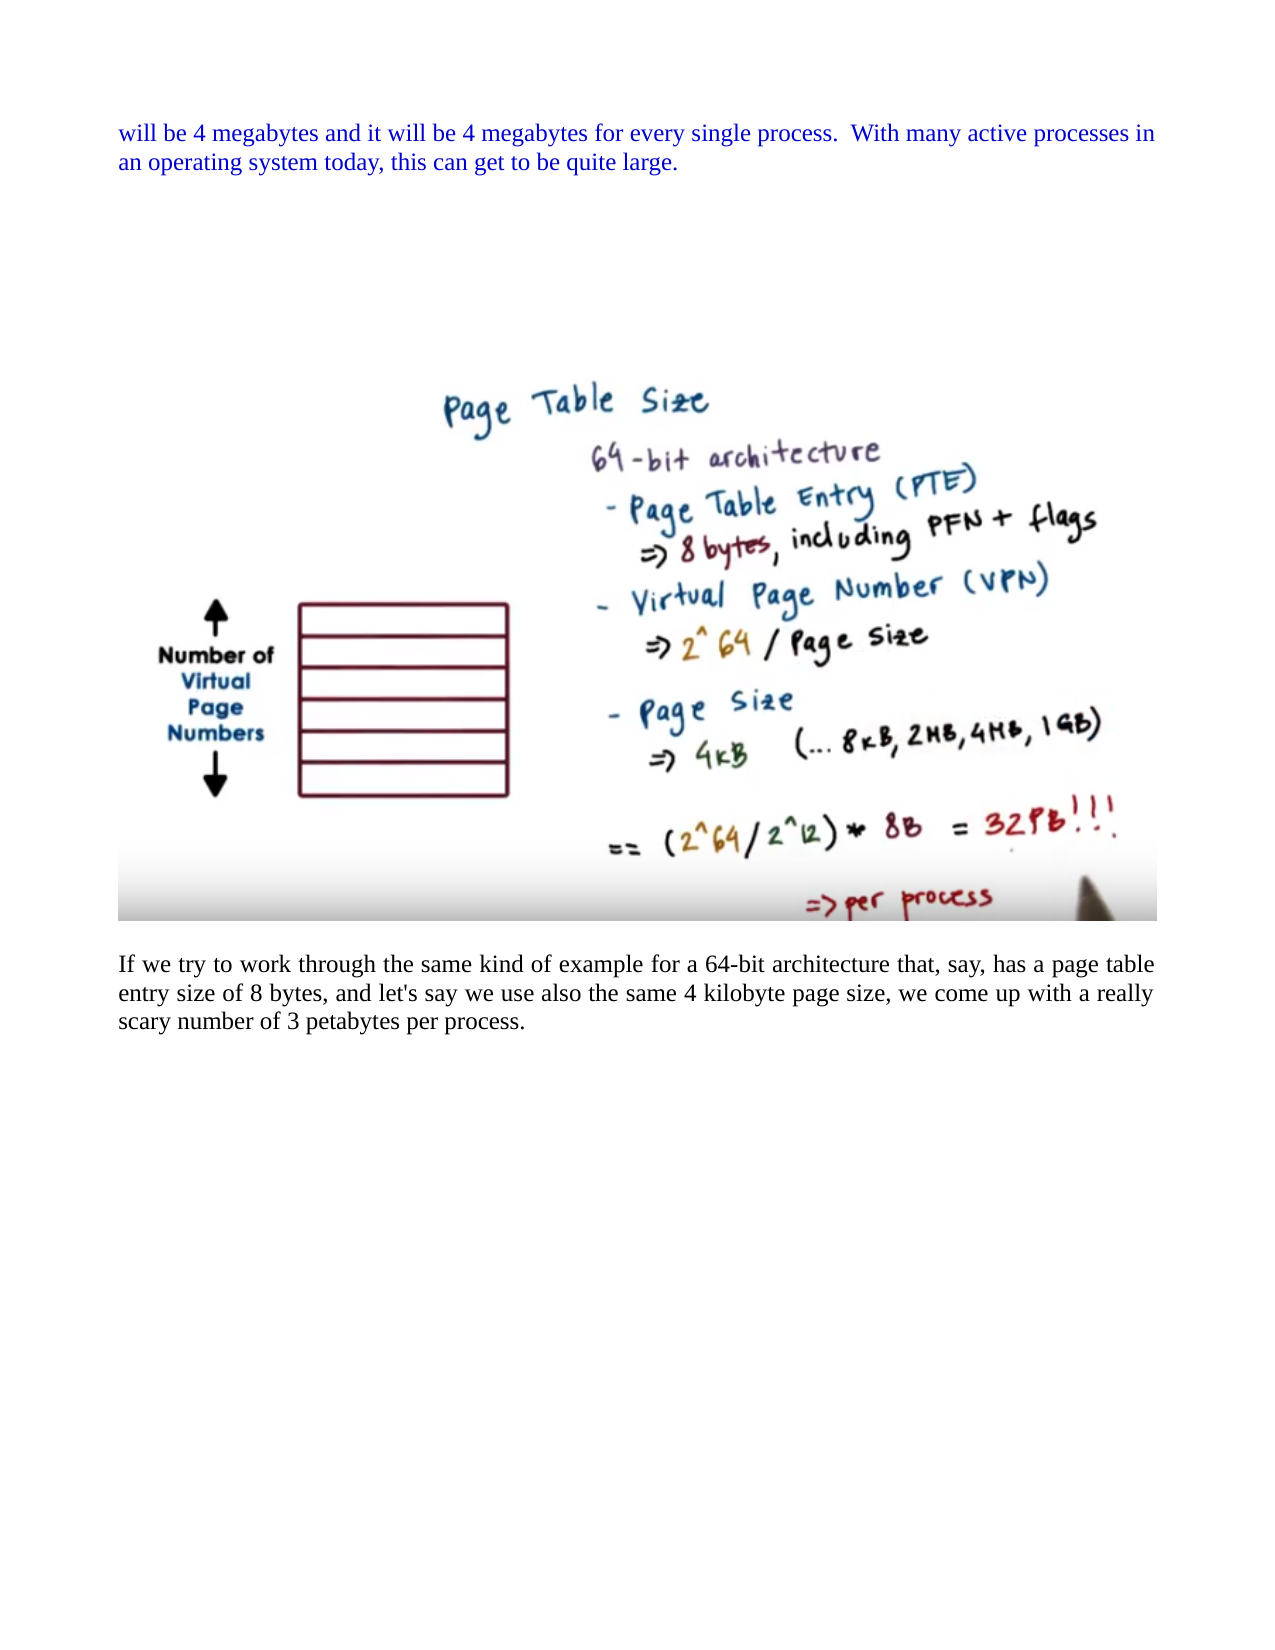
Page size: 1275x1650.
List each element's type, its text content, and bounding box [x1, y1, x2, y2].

text If we try to work through the same kind of example for a 64-bit architecture that, say, has a page table entry size of 8 bytes, and let's say we use also the same 4 kilobyte page size, we come up with a really scary number of 3 petabytes per process. [118, 949, 1157, 1035]
text will be 4 megabytes and it will be 4 megabytes for every single process. With many active processes in an operating system today, this can get to be quite large. [118, 118, 1157, 176]
picture [118, 376, 1157, 921]
